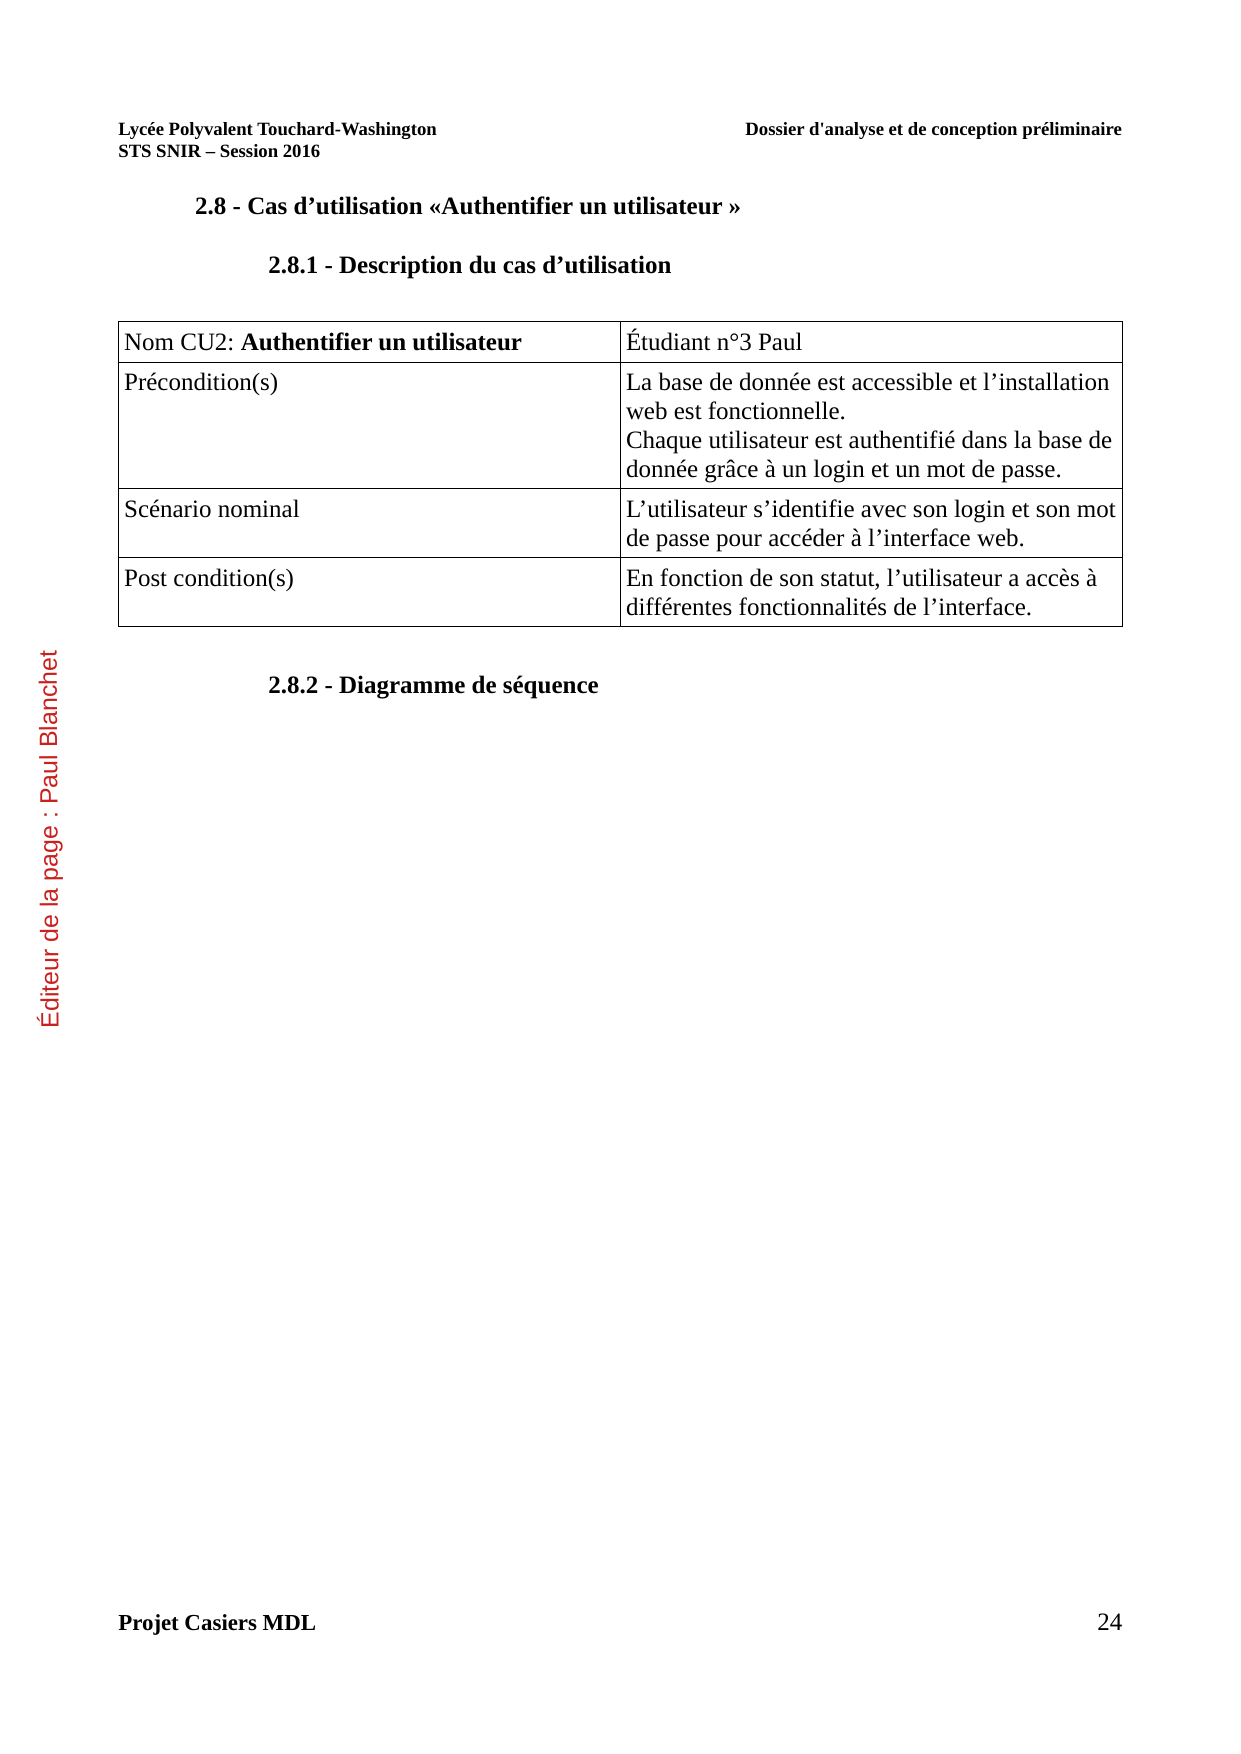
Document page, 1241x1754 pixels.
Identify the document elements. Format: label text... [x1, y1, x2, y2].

table_cell La base de donnée est accessible et l’installation web est fonctionnelle. Chaque utilisateur est authentifié dans la base de donnée grâce à un login et un mot de passe. [621, 363, 1122, 488]
table_cell L’utilisateur s’identifie avec son login et son mot de passe pour accéder à l’interface web. [621, 489, 1122, 557]
table_cell En fonction de son statut, l’utilisateur a accès à différentes fonctionnalités de l’interface. [621, 558, 1122, 626]
table_cell Post condition(s) [119, 558, 620, 626]
subtitle 2.8.2 - Diagramme de séquence [118, 670, 1122, 698]
table_header Étudiant n°3 Paul [621, 322, 1122, 362]
subtitle 2.8 - Cas d’utilisation «Authentifier un utilisateur » [195, 191, 1122, 219]
table_cell Scénario nominal [119, 489, 620, 557]
subtitle 2.8.1 - Description du cas d’utilisation [118, 247, 1122, 280]
table_header Nom CU2: Authentifier un utilisateur [119, 322, 620, 362]
table_cell Précondition(s) [119, 363, 620, 488]
